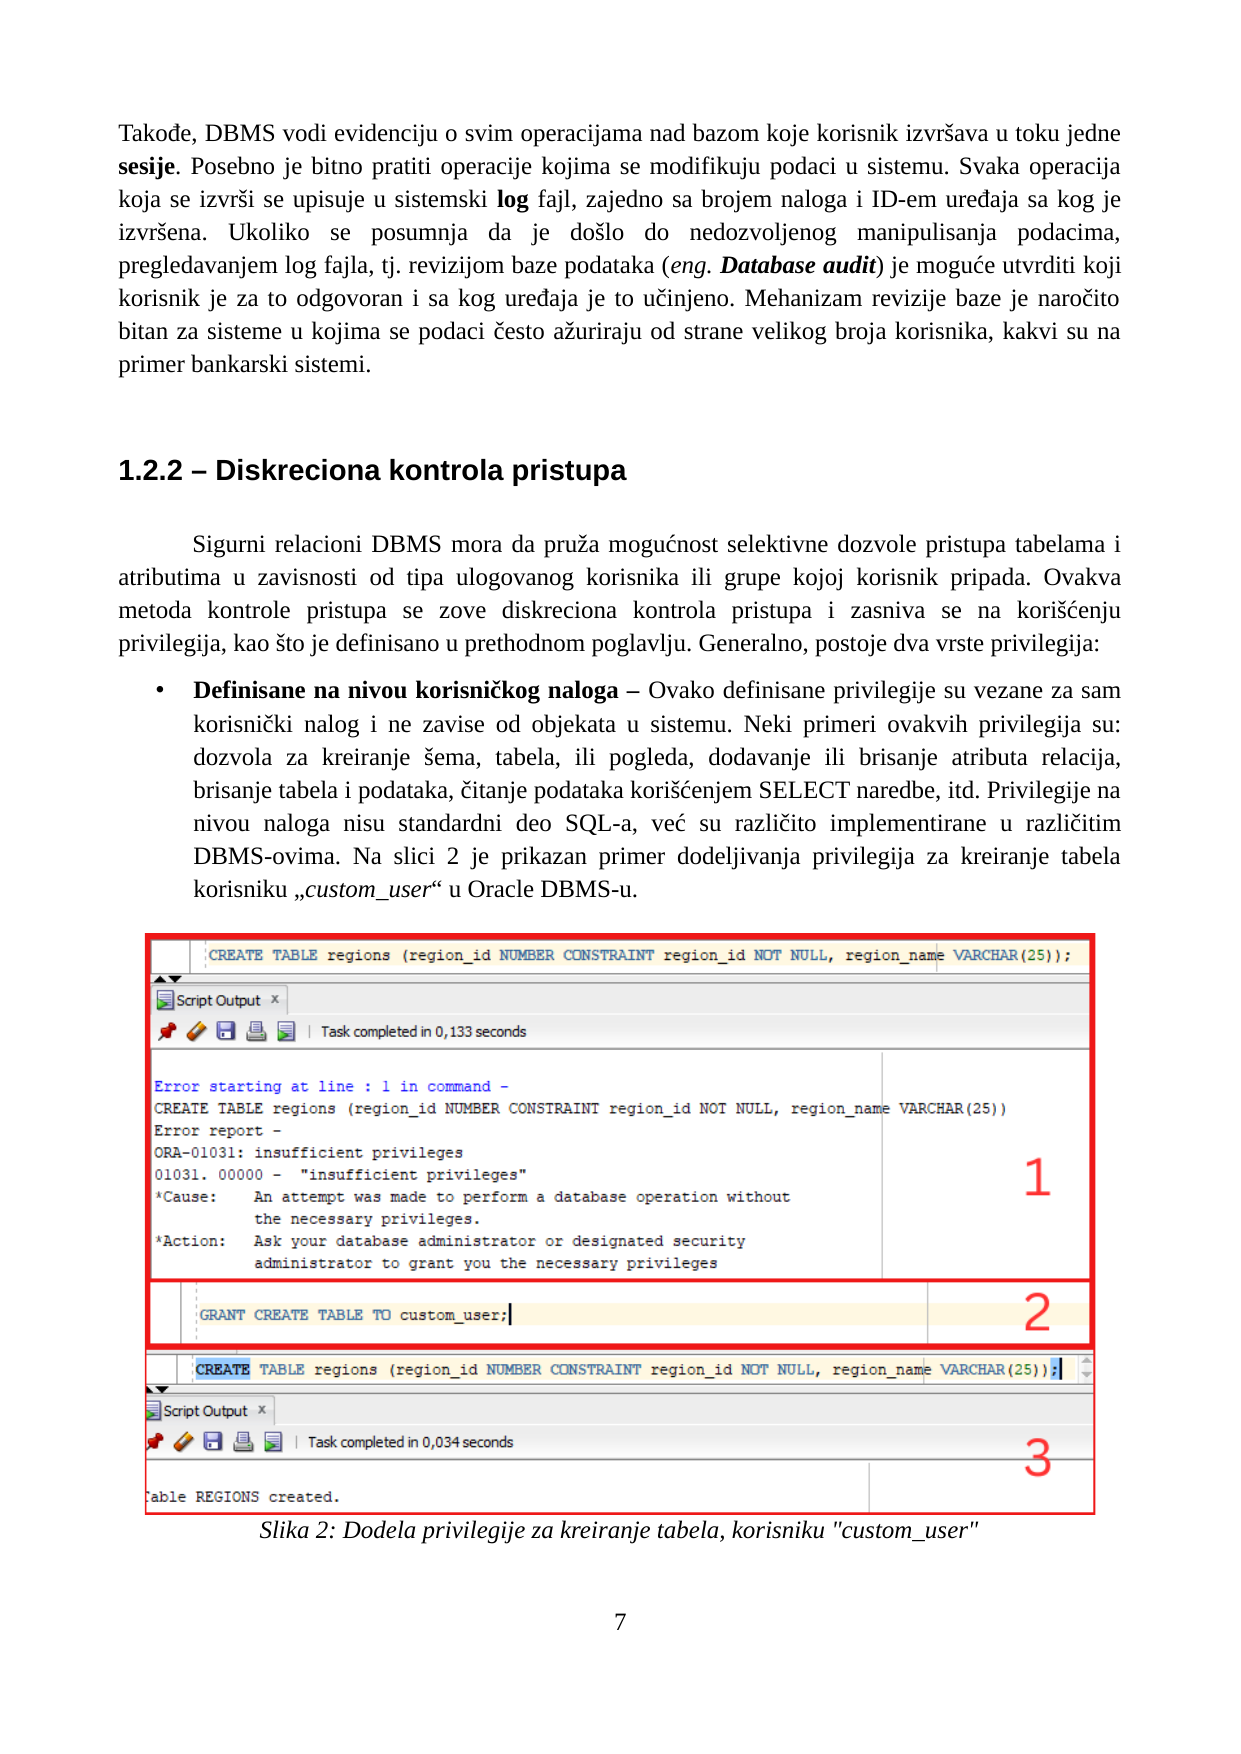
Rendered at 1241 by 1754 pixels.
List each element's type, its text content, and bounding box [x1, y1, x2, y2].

text Sigurni relacioni DBMS mora da pruža mogućnost selektivne dozvole pristupa tabelama i atributima u zavisnosti od tipa ulogovanog korisnika ili grupe kojoj korisnik pripada. Ovakva metoda kontrole pristupa se zove diskreciona kontrola pristupa i zasniva se na korišćenju privilegija, kao što je definisano u prethodnom poglavlju. Generalno, postoje dva vrste privilegija: [118, 529, 1122, 657]
text Slika 2: Dodela privilegije za kreiranje tabela, korisniku "custom_user" [145, 1515, 1096, 1544]
list Definisane na nivou korisničkog naloga – Ovako definisane privilegije su vezane za sam korisnički nalog i ne zavise od objekata u sistemu. Neki primeri ovakvih privilegija su: dozvola za kreiranje šema, tabela, ili pogleda, dodavanje ili brisanje atributa relacija, brisanje tabela i podataka, čitanje podataka korišćenjem SELECT naredbe, itd. Privilegije na nivou naloga nisu standardni deo SQL-a, već su različito implementirane u različitim DBMS-ovima. Na slici 2 je prikazan primer dodeljivanja privilegija za kreiranje tabela korisniku „custom_user“ u Oracle DBMS-u. [156, 676, 1122, 902]
subtitle 1.2.2 – Diskreciona kontrola pristupa [118, 453, 1122, 487]
text Takođe, DBMS vodi evidenciju o svim operacijama nad bazom koje korisnik izvršava u toku jedne sesije. Posebno je bitno pratiti operacije kojima se modifikuju podaci u sistemu. Svaka operacija koja se izvrši se upisuje u sistemski log fajl, zajedno sa brojem naloga i ID-em uređaja sa kog je izvršena. Ukoliko se posumnja da je došlo do nedozvoljenog manipulisanja podacima, pregledavanjem log fajla, tj. revizijom baze podataka (eng. Database audit) je moguće utvrditi koji korisnik je za to odgovoran i sa kog uređaja je to učinjeno. Mehanizam revizije baze je naročito bitan za sisteme u kojima se podaci često ažuriraju od strane velikog broja korisnika, kakvi su na primer bankarski sistemi. [118, 118, 1122, 378]
picture [144, 933, 1096, 1515]
